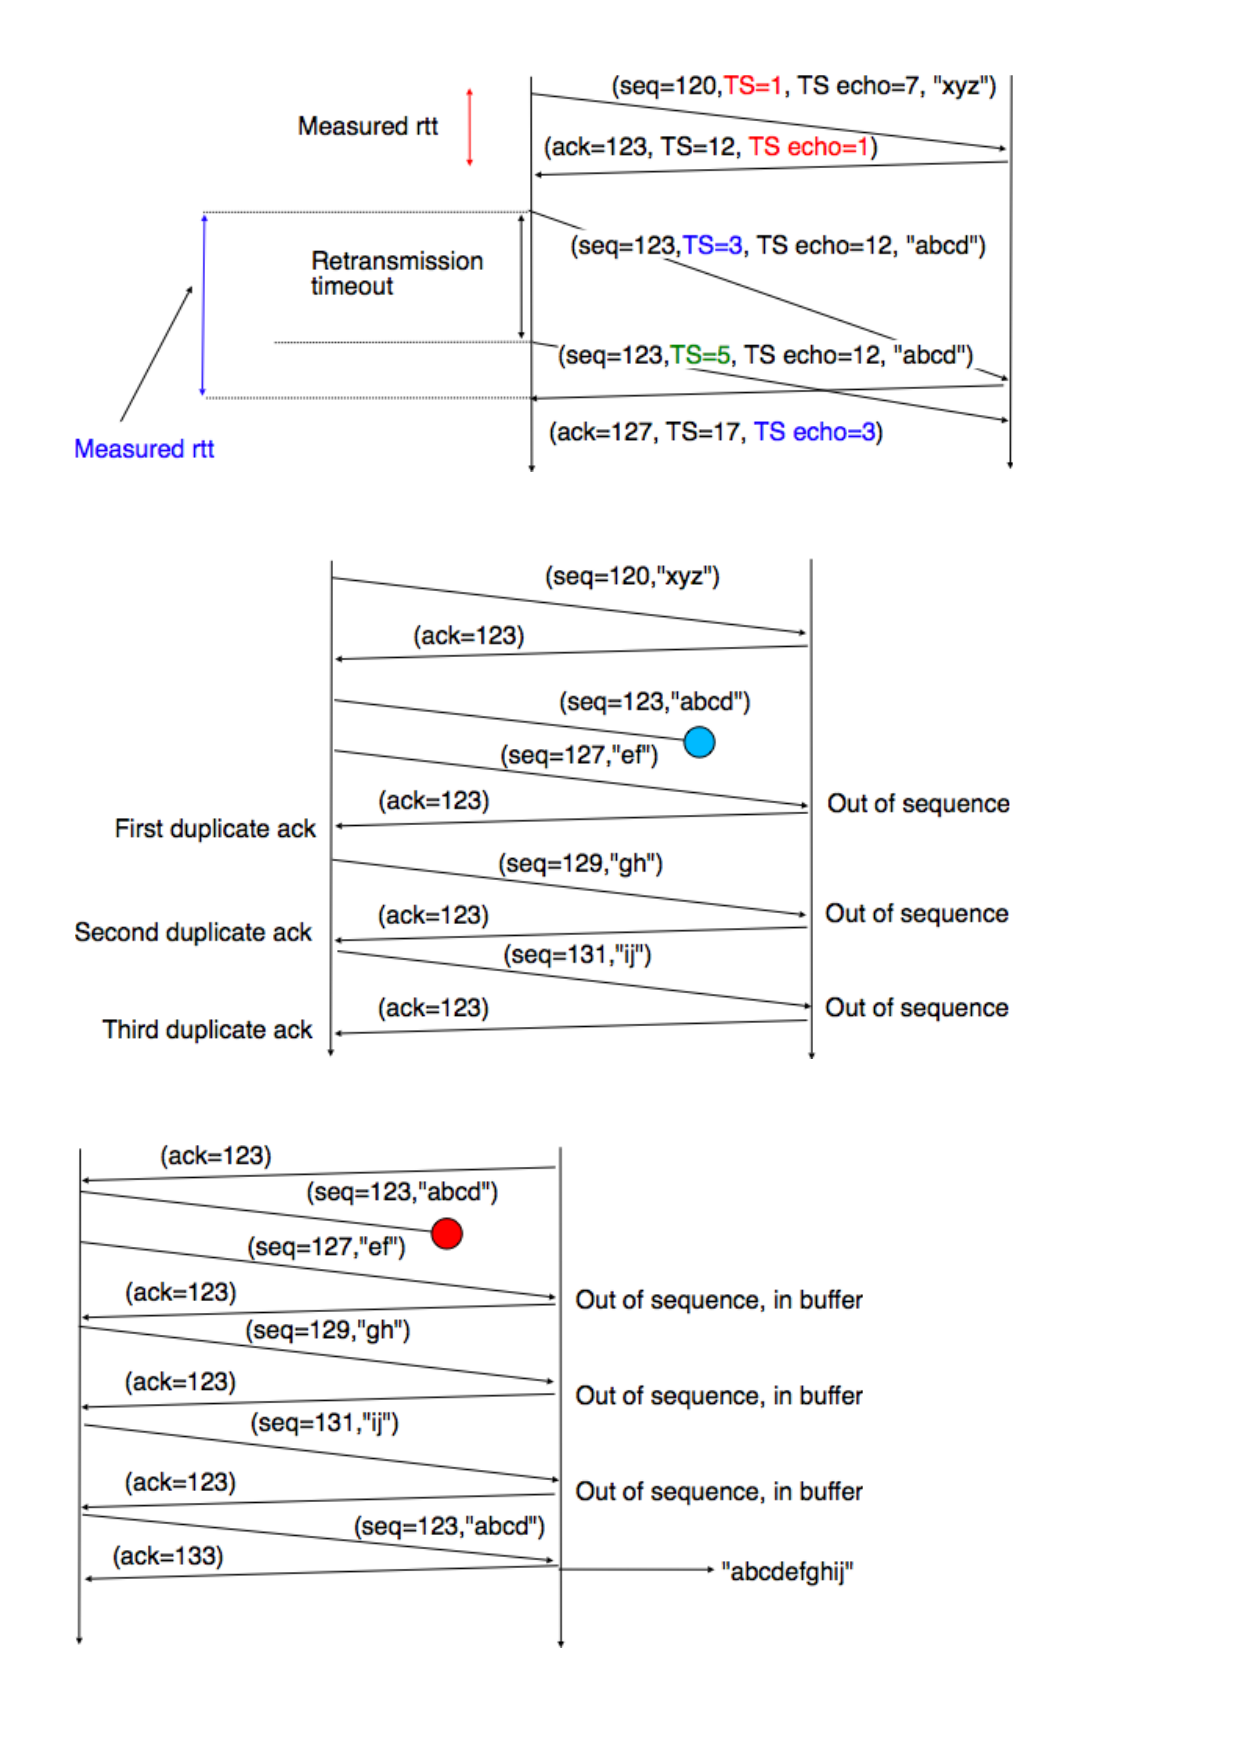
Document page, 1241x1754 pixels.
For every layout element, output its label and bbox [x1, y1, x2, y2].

picture [75, 558, 1010, 1059]
picture [75, 1144, 863, 1648]
picture [75, 75, 1013, 472]
